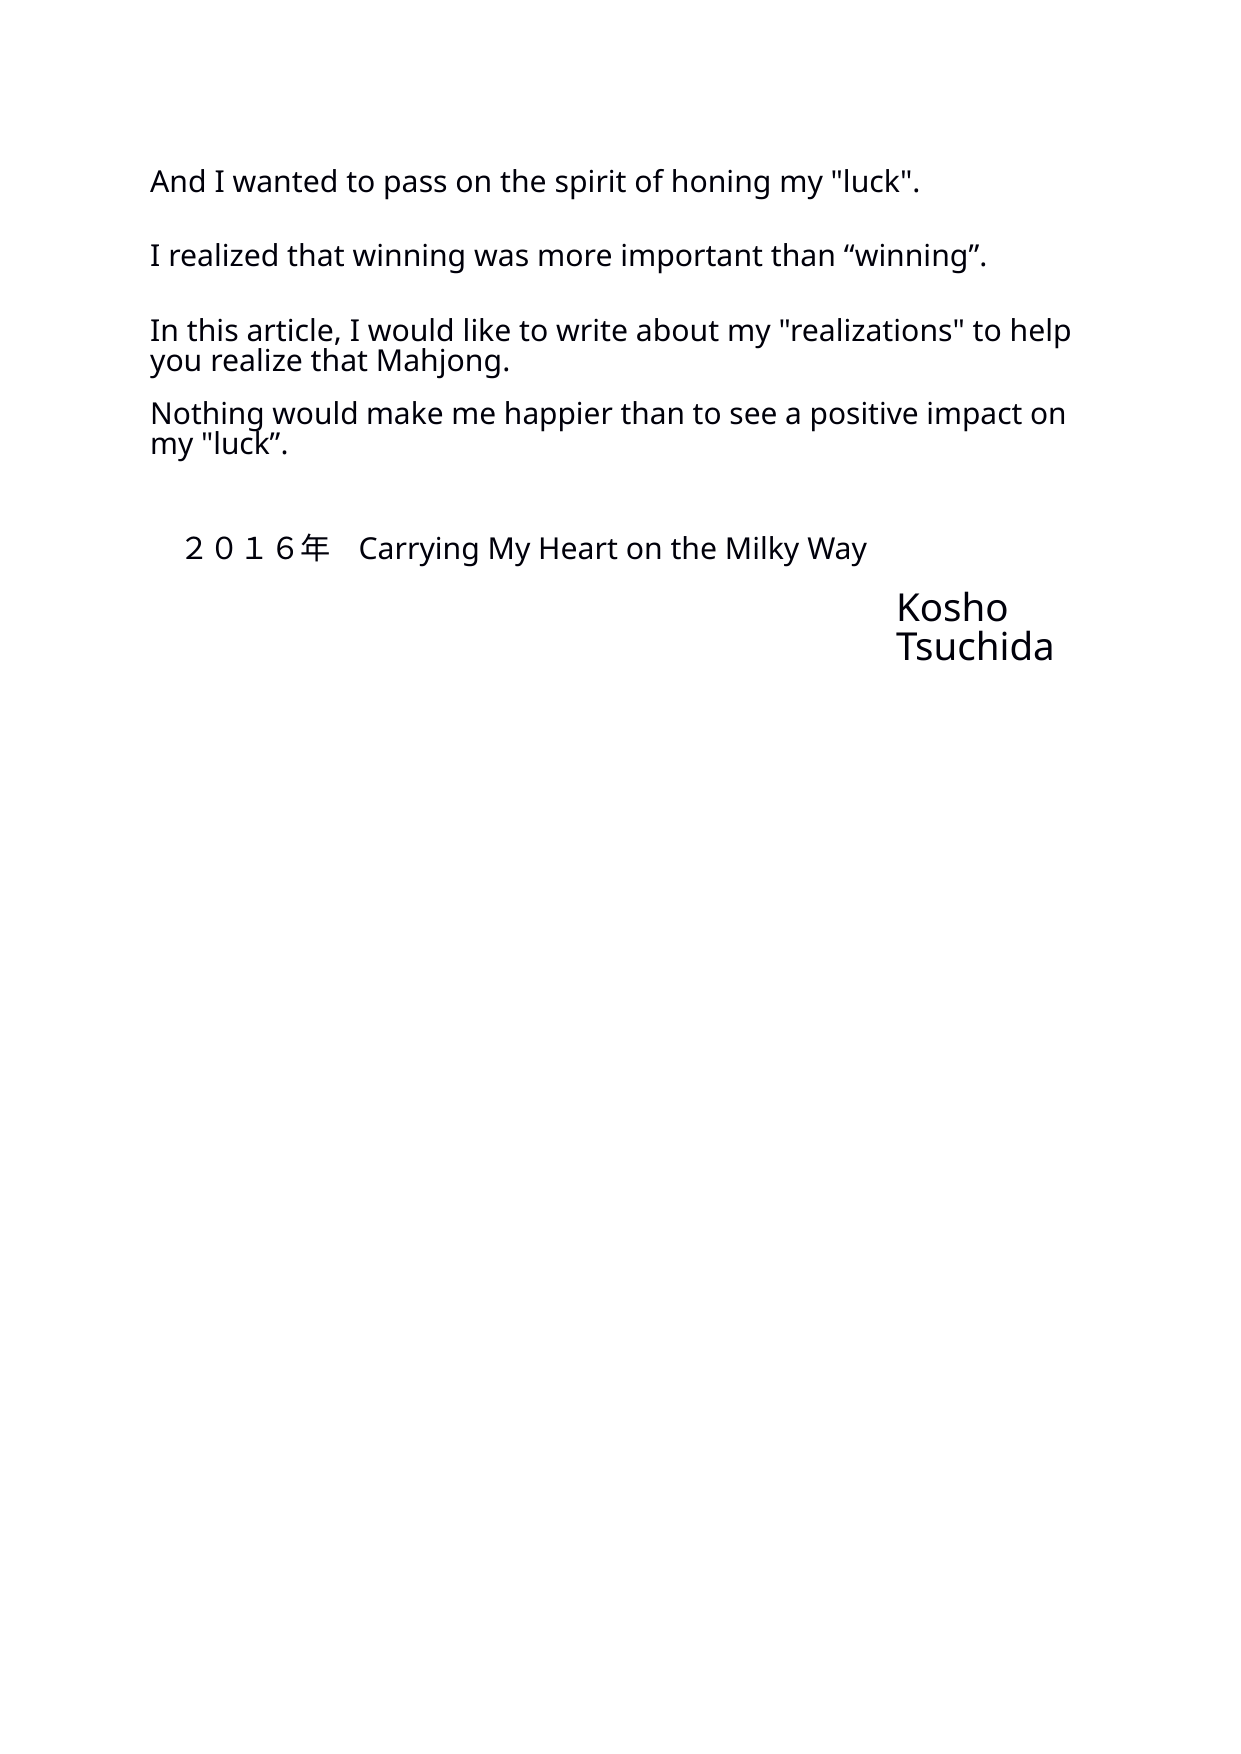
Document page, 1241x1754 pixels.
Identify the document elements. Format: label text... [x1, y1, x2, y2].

text I realized that winning was more important than “winning”. [150, 242, 1090, 272]
text ２０１６年 Carrying My Heart on the Milky Way [179, 535, 1090, 566]
text Kosho Tsuchida [896, 590, 1090, 668]
text And I wanted to pass on the spirit of honing my "luck". [150, 157, 1079, 201]
text Nothing would make me happier than to see a positive impact on my "luck”. [150, 400, 1090, 461]
text In this article, I would like to write about my "realizations" to help you realize that Mahjong. [150, 317, 1090, 378]
